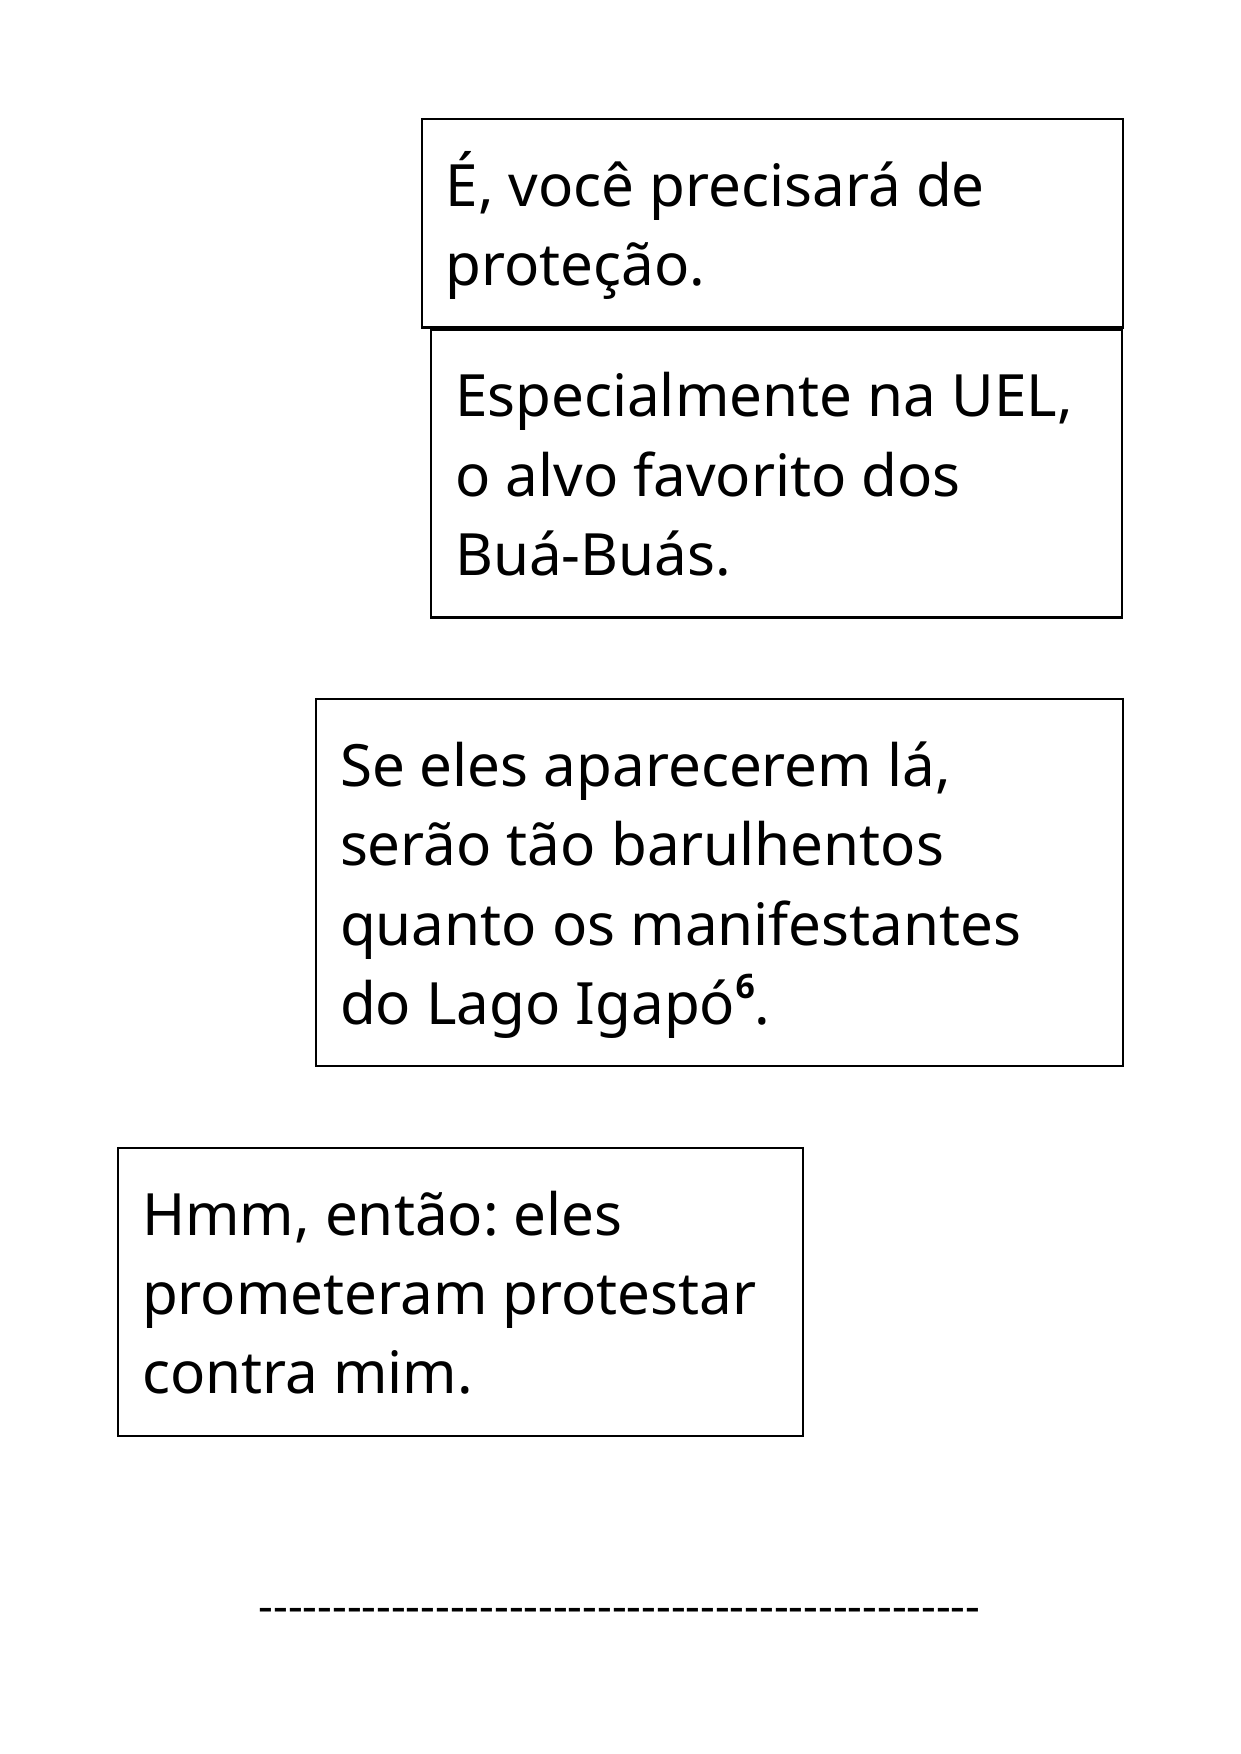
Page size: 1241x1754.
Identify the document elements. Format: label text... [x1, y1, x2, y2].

table_header É, você precisará de proteção. [423, 120, 1122, 326]
table_header Especialmente na UEL, o alvo favorito dos Buá-Buás. [432, 331, 1121, 616]
table_header Hmm, então: eles prometeram protestar contra mim. [119, 1149, 802, 1434]
table_header Se eles aparecerem lá, serão tão barulhentos quanto os manifestantes do Lago Igapó6. [317, 700, 1122, 1065]
